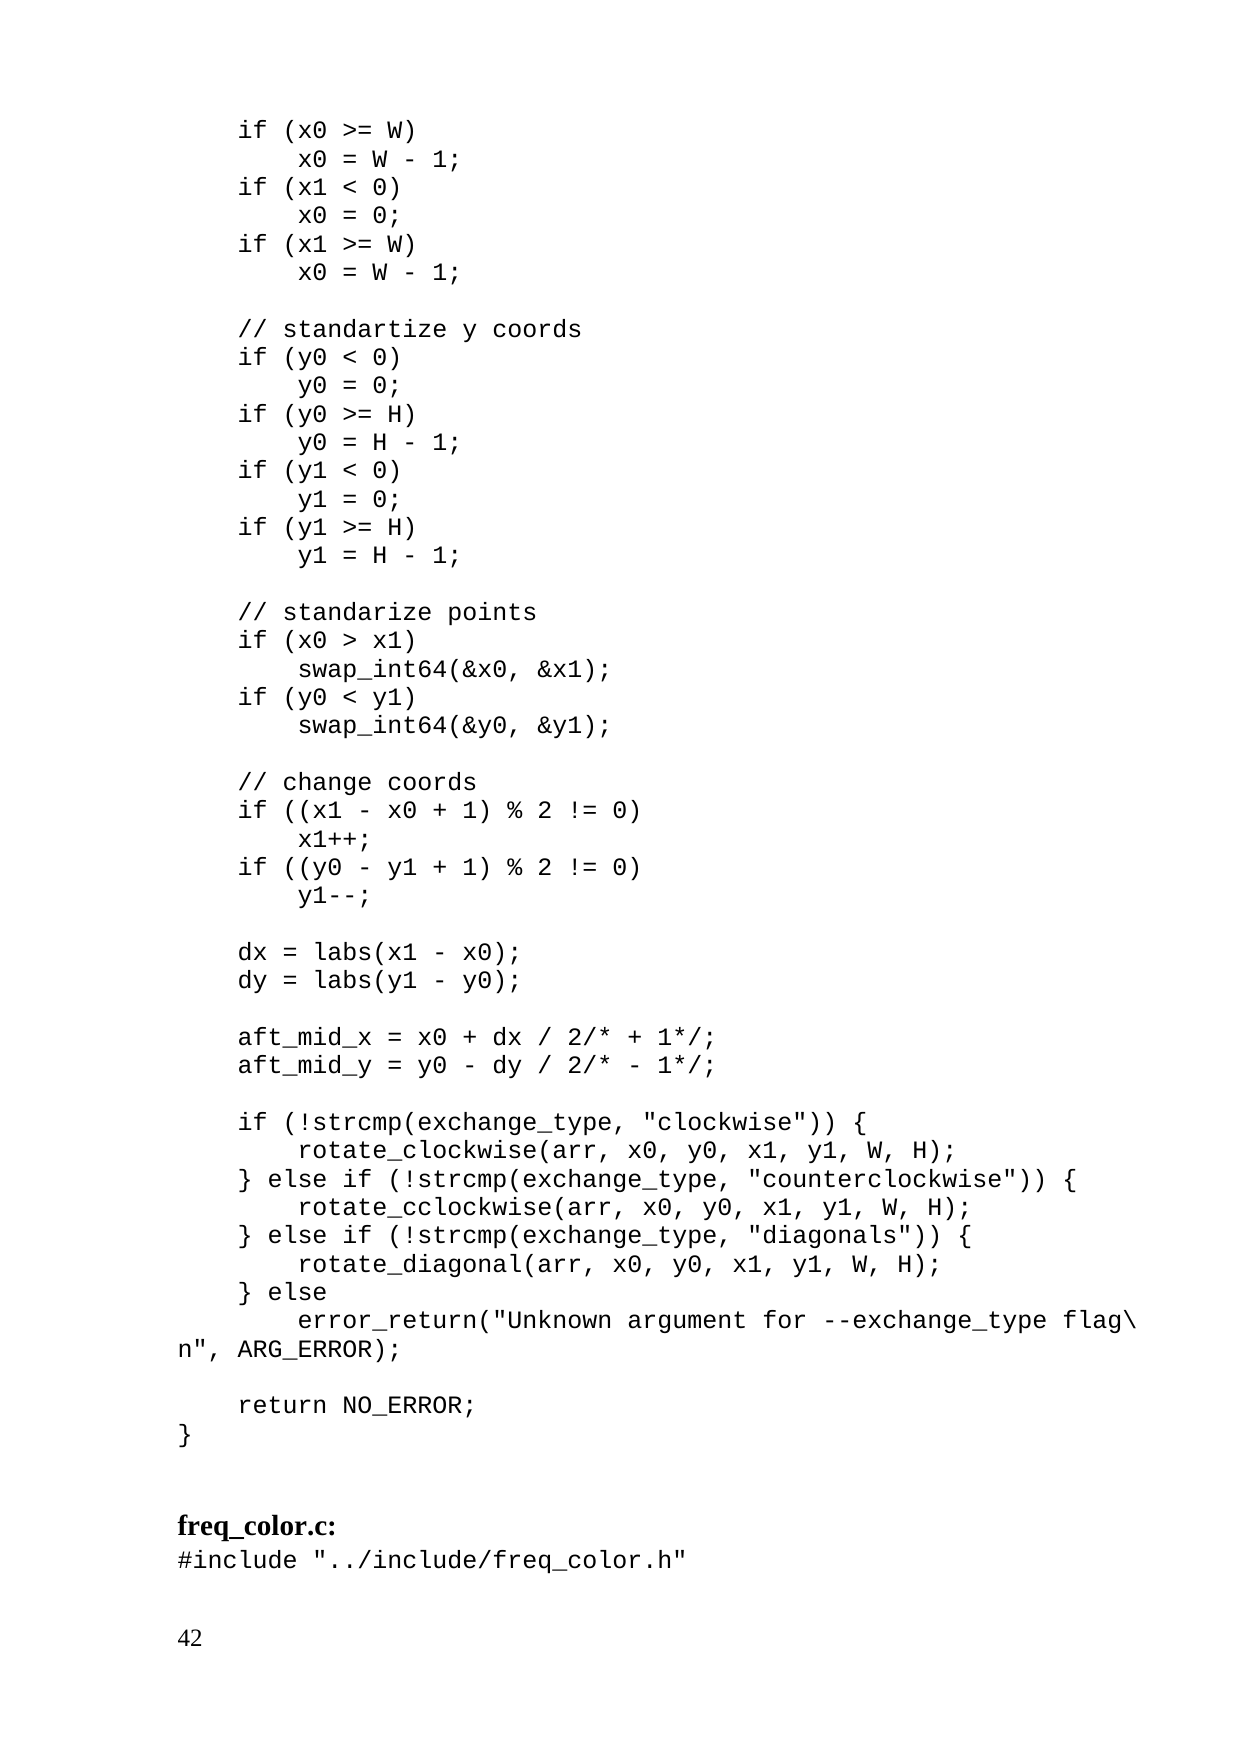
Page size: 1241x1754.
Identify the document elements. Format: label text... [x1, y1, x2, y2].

text x0 = W - 1; [177, 146, 1181, 175]
text y0 = H - 1; [177, 430, 1181, 458]
text // change coords [177, 770, 1181, 798]
text if ((y0 - y1 + 1) % 2 != 0) [177, 855, 1181, 883]
text y1 = 0; [177, 486, 1181, 515]
text dx = labs(x1 - x0); [177, 940, 1181, 968]
text } else [177, 1280, 1181, 1308]
text rotate_clockwise(arr, x0, y0, x1, y1, W, H); [177, 1138, 1181, 1166]
text rotate_diagonal(arr, x0, y0, x1, y1, W, H); [177, 1251, 1181, 1280]
text rotate_cclockwise(arr, x0, y0, x1, y1, W, H); [177, 1195, 1181, 1223]
text if (y0 < 0) [177, 345, 1181, 373]
text y1 = H - 1; [177, 543, 1181, 571]
text if ((x1 - x0 + 1) % 2 != 0) [177, 798, 1181, 826]
text y0 = 0; [177, 373, 1181, 401]
text } else if (!strcmp(exchange_type, "diagonals")) { [177, 1223, 1181, 1251]
text swap_int64(&y0, &y1); [177, 713, 1181, 741]
text // standartize y coords [177, 316, 1181, 345]
text error_return("Unknown argument for --exchange_type flag\n", ARG_ERROR); [177, 1308, 1181, 1365]
text swap_int64(&x0, &x1); [177, 656, 1181, 685]
text y1--; [177, 883, 1181, 911]
text x1++; [177, 826, 1181, 855]
text x0 = 0; [177, 203, 1181, 231]
text x0 = W - 1; [177, 260, 1181, 288]
text } [177, 1421, 1181, 1450]
text if (x0 >= W) [177, 118, 1181, 146]
text if (!strcmp(exchange_type, "clockwise")) { [177, 1110, 1181, 1138]
text aft_mid_y = y0 - dy / 2/* - 1*/; [177, 1053, 1181, 1081]
subtitle freq_color.c: [177, 1508, 1181, 1542]
text if (x1 >= W) [177, 231, 1181, 260]
text dy = labs(y1 - y0); [177, 968, 1181, 996]
text if (x0 > x1) [177, 628, 1181, 656]
text if (y1 >= H) [177, 515, 1181, 543]
text return NO_ERROR; [177, 1393, 1181, 1421]
text if (y0 < y1) [177, 685, 1181, 713]
text aft_mid_x = x0 + dx / 2/* + 1*/; [177, 1025, 1181, 1053]
text // standarize points [177, 600, 1181, 628]
text if (y1 < 0) [177, 458, 1181, 486]
text if (x1 < 0) [177, 175, 1181, 203]
text #include "../include/freq_color.h" [177, 1548, 1181, 1576]
text } else if (!strcmp(exchange_type, "counterclockwise")) { [177, 1166, 1181, 1195]
text if (y0 >= H) [177, 401, 1181, 430]
